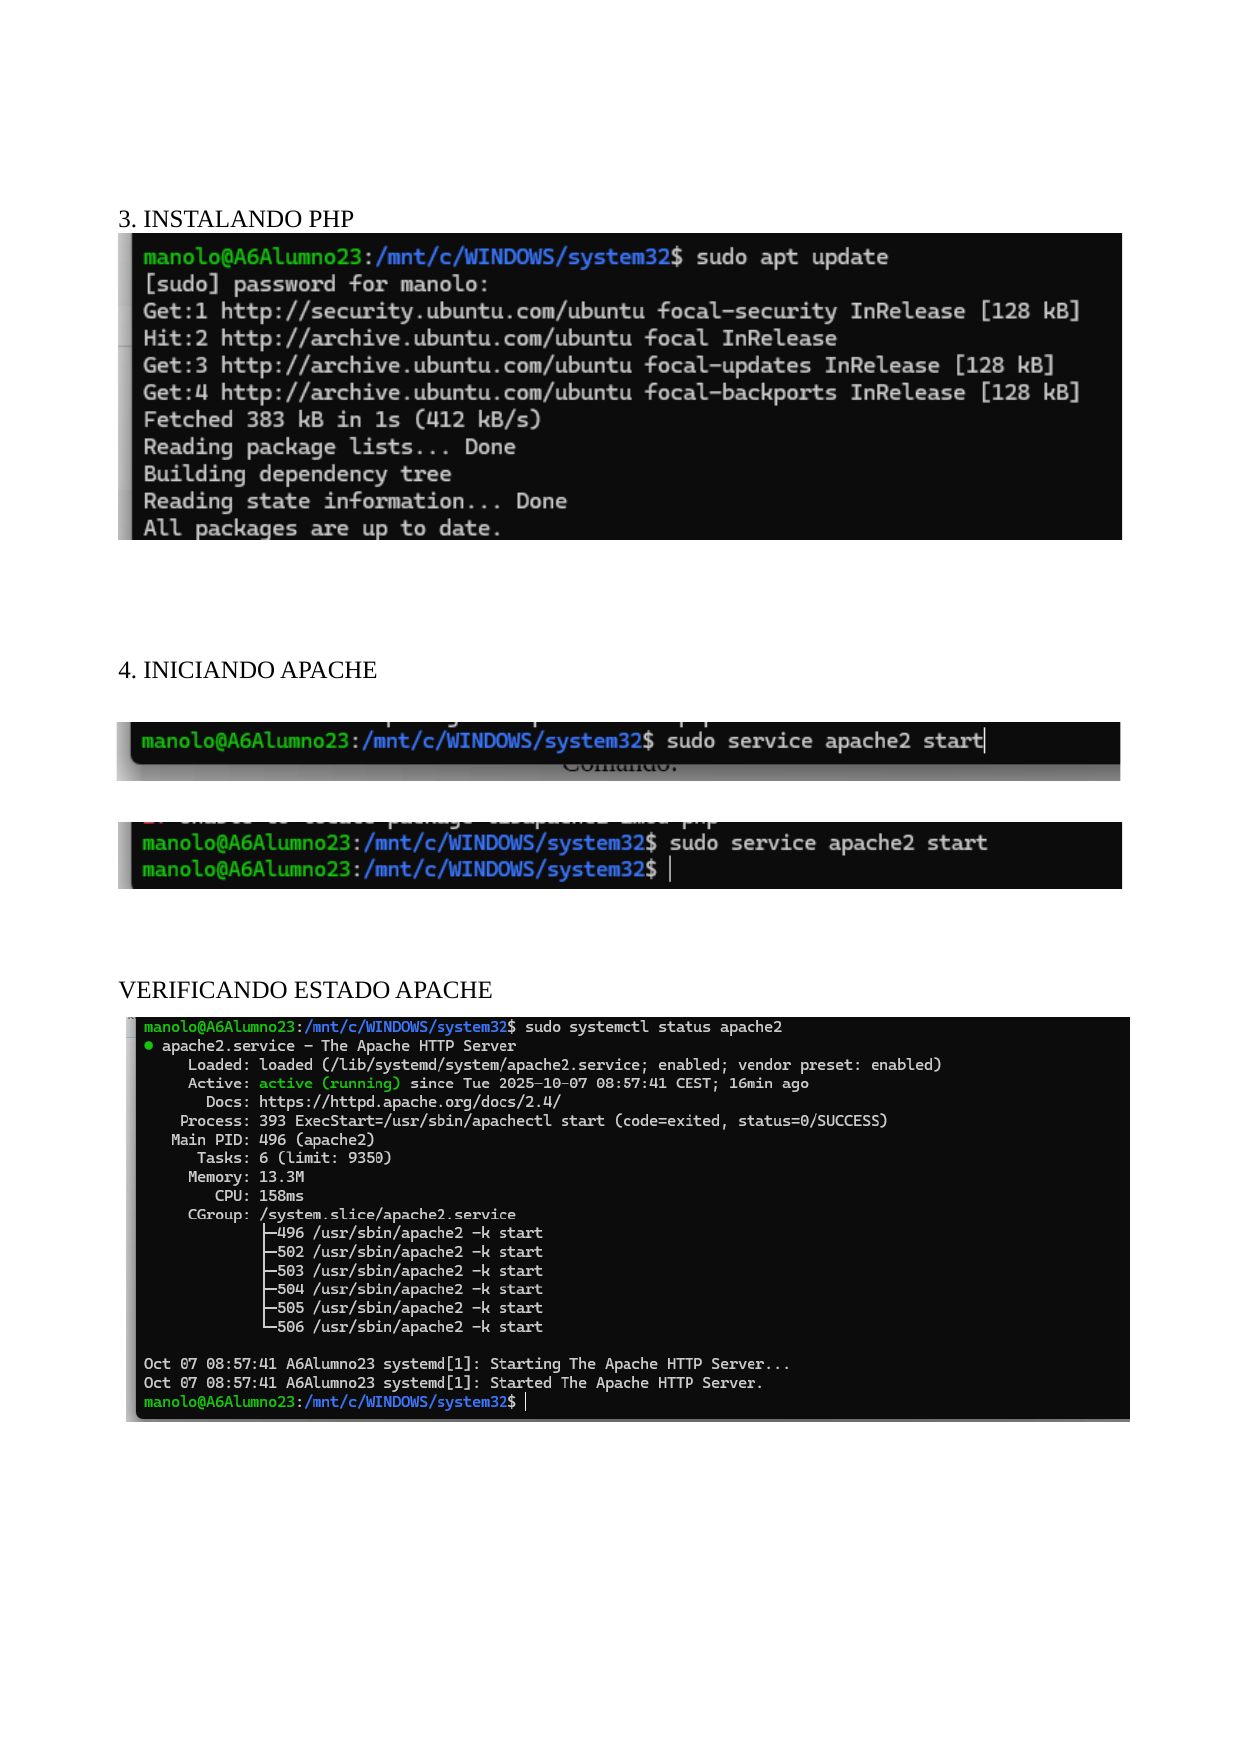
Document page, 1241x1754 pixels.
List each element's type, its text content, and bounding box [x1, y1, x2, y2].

picture [126, 1017, 1130, 1422]
picture [116, 722, 1121, 781]
text 3. INSTALANDO PHP [118, 204, 1122, 233]
picture [118, 233, 1123, 540]
text VERIFICANDO ESTADO APACHE [118, 975, 1122, 1003]
text 4. INICIANDO APACHE [118, 655, 1122, 683]
picture [118, 822, 1123, 889]
